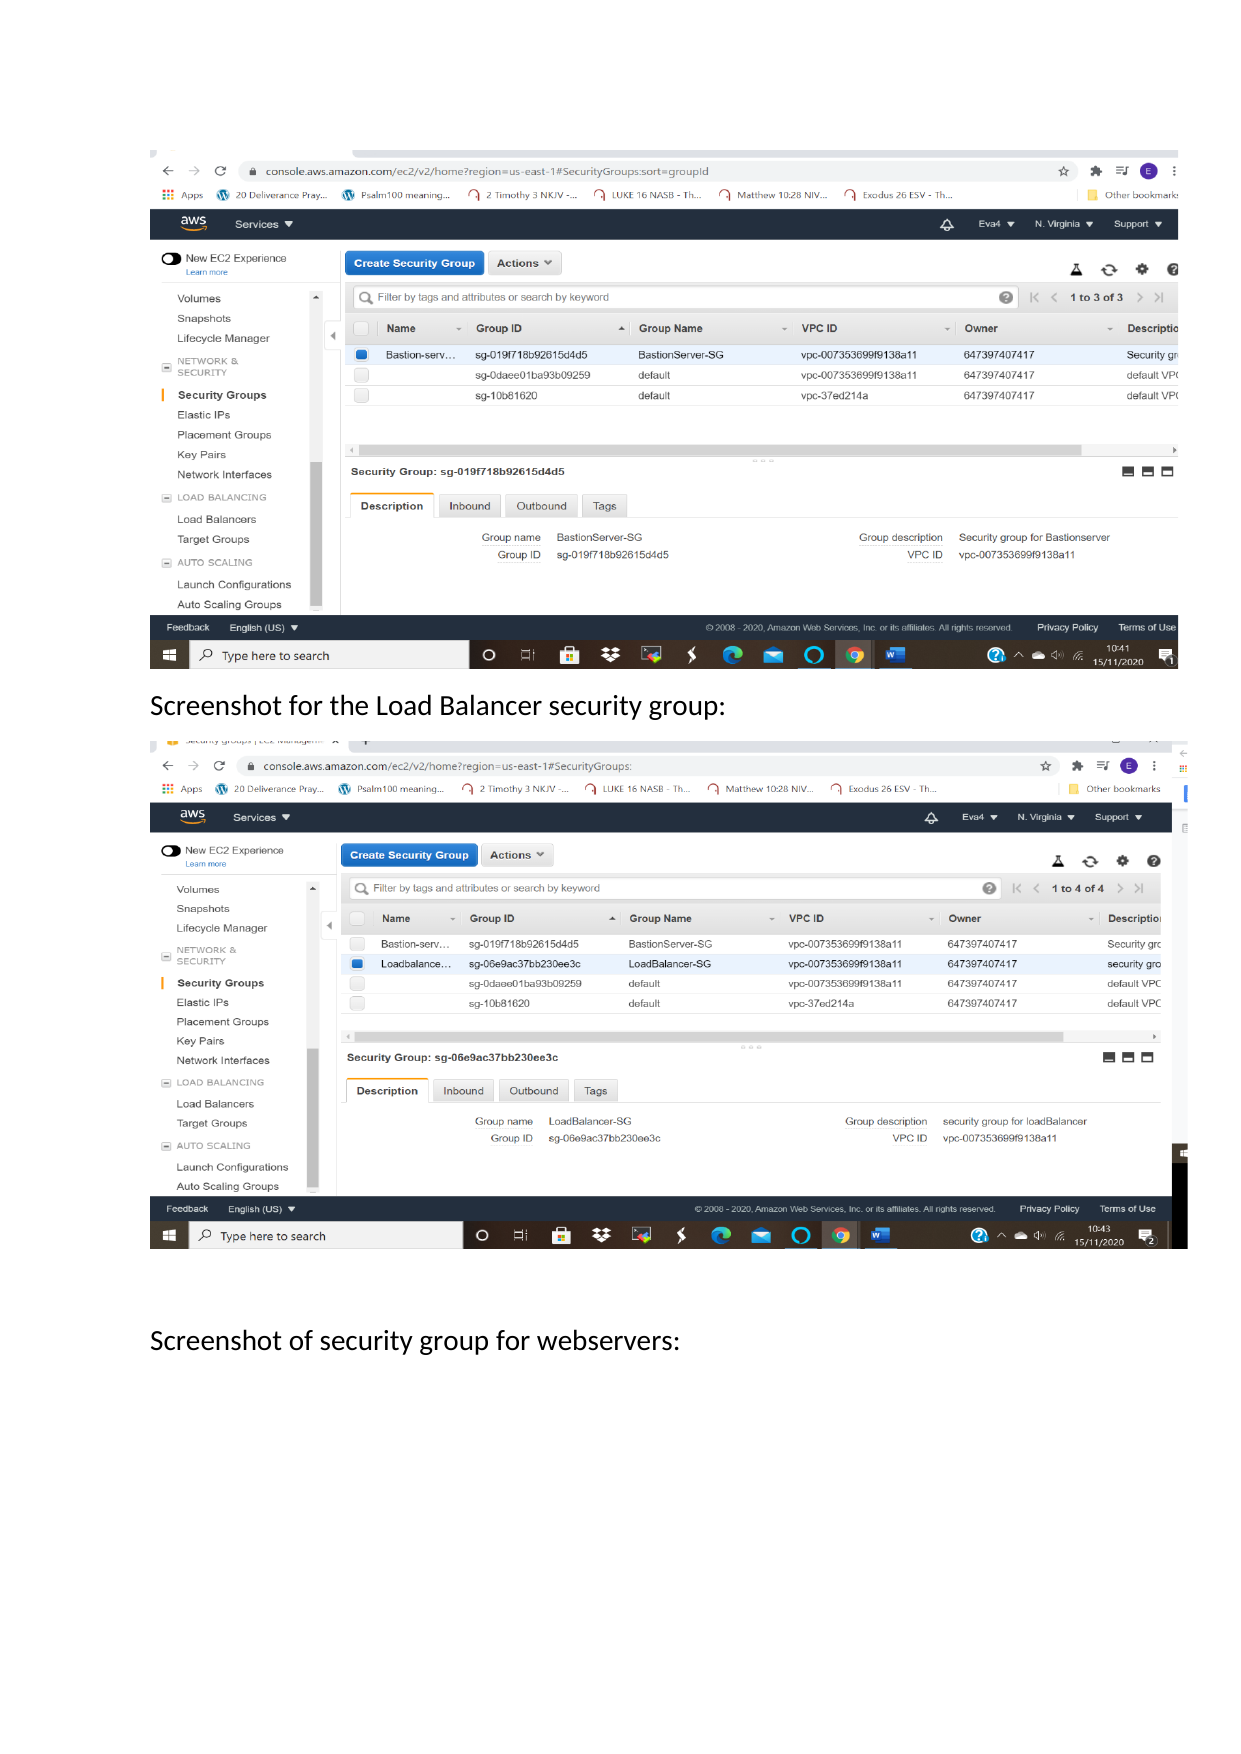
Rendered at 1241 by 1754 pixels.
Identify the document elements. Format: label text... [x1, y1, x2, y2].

text Screenshot of security group for webservers: [150, 1322, 1090, 1357]
text Screenshot for the Load Balancer security group: [150, 687, 1090, 722]
